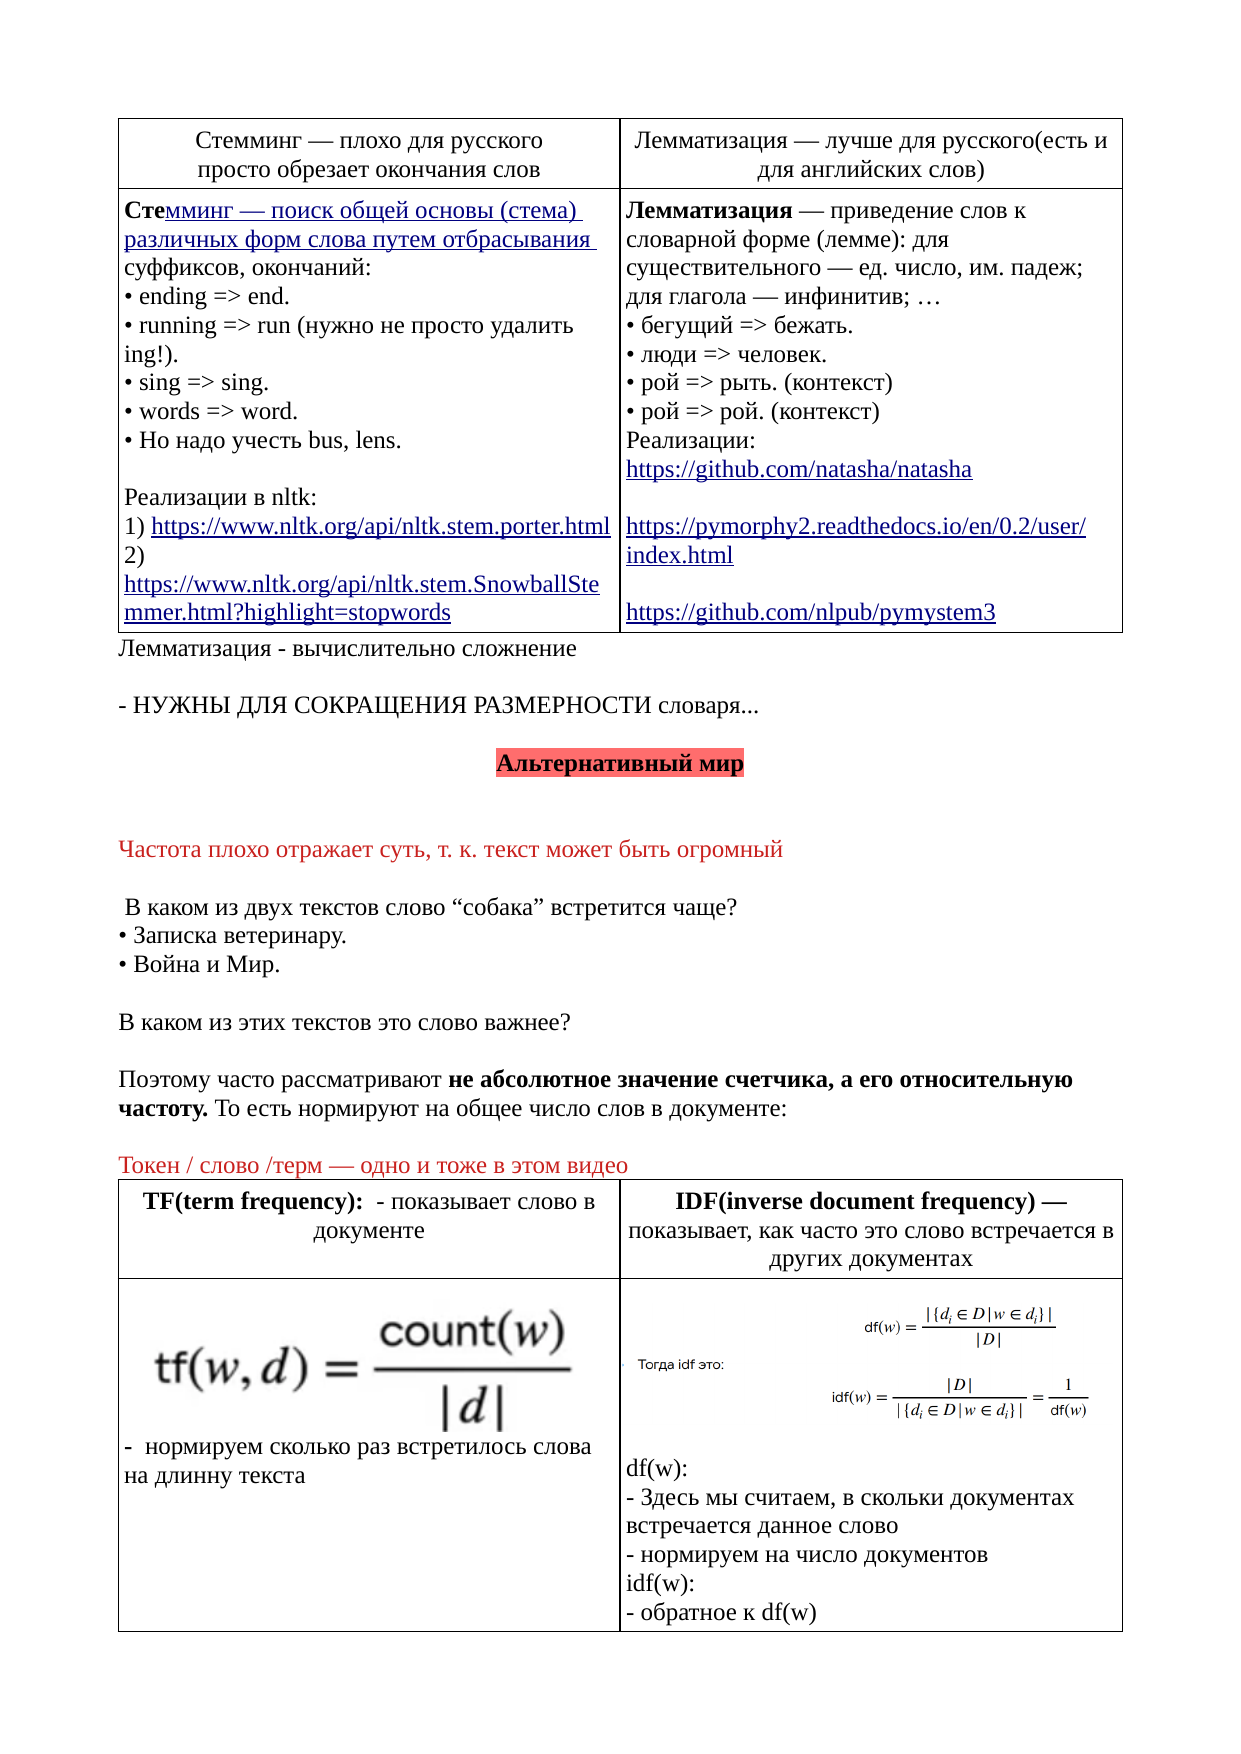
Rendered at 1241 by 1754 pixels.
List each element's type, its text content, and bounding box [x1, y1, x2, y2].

table_header Лемматизация — лучше для русского(есть и для английских слов) [621, 119, 1122, 188]
text В каком из этих текстов это слово важнее? [118, 1007, 1122, 1035]
table_cell Стемминг — поиск общей основы (стема) различных форм слова путем отбрасывания суффиксов, окончаний: • ending => end. • running => run (нужно не просто удалить ing!). • sing => sing. • words => word. • Но надо учесть bus, lens. Реализации в nltk: 1) https://www.nltk.org/api/nltk.stem.porter.html 2) https://www.nltk.org/api/nltk.stem.SnowballStemmer.html?highlight=stopwords [119, 189, 619, 632]
table_header Стемминг — плохо для русского просто обрезает окончания слов [119, 119, 619, 188]
picture [622, 1303, 1114, 1425]
table_cell df(w): - Здесь мы считаем, в скольки документах встречается данное слово - нормируем на число документов idf(w): - обратное к df(w) [621, 1279, 1122, 1631]
text В каком из двух текстов слово “собака” встретится чаще? [118, 892, 1122, 920]
picture [150, 1299, 590, 1432]
text • Война и Мир. [118, 949, 1122, 978]
table_header IDF(inverse document frequency) — показывает, как часто это слово встречается в других документах [621, 1180, 1122, 1278]
text - НУЖНЫ ДЛЯ СОКРАЩЕНИЯ РАЗМЕРНОСТИ словаря... [118, 690, 1122, 719]
table_cell Лемматизация — приведение слов к словарной форме (лемме): для существительного — ед. число, им. падеж; для глагола — инфинитив; … • бегущий => бежать. • люди => человек. • рой => рыть. (контекст) • рой => рой. (контекст) Реализации: https://github.com/natasha/natasha https://pymorphy2.readthedocs.io/en/0.2/user/index.html https://github.com/nlpub/pymystem3 [621, 189, 1122, 632]
text Поэтому часто рассматривают не абсолютное значение счетчика, а его относительную частоту. То есть нормируют на общее число слов в документе: [118, 1064, 1122, 1122]
table_header TF(term frequency): - показывает слово в документе [119, 1180, 619, 1278]
text Альтернативный мир [118, 748, 1122, 777]
text Лемматизация - вычислительно сложнение [118, 633, 1122, 662]
text • Записка ветеринару. [118, 920, 1122, 949]
text Токен / слово /терм — одно и тоже в этом видео [118, 1150, 1122, 1179]
table_cell - нормируем сколько раз встретилось слова на длинну текста [119, 1279, 619, 1631]
text Частота плохо отражает суть, т. к. текст может быть огромный [118, 834, 1122, 863]
